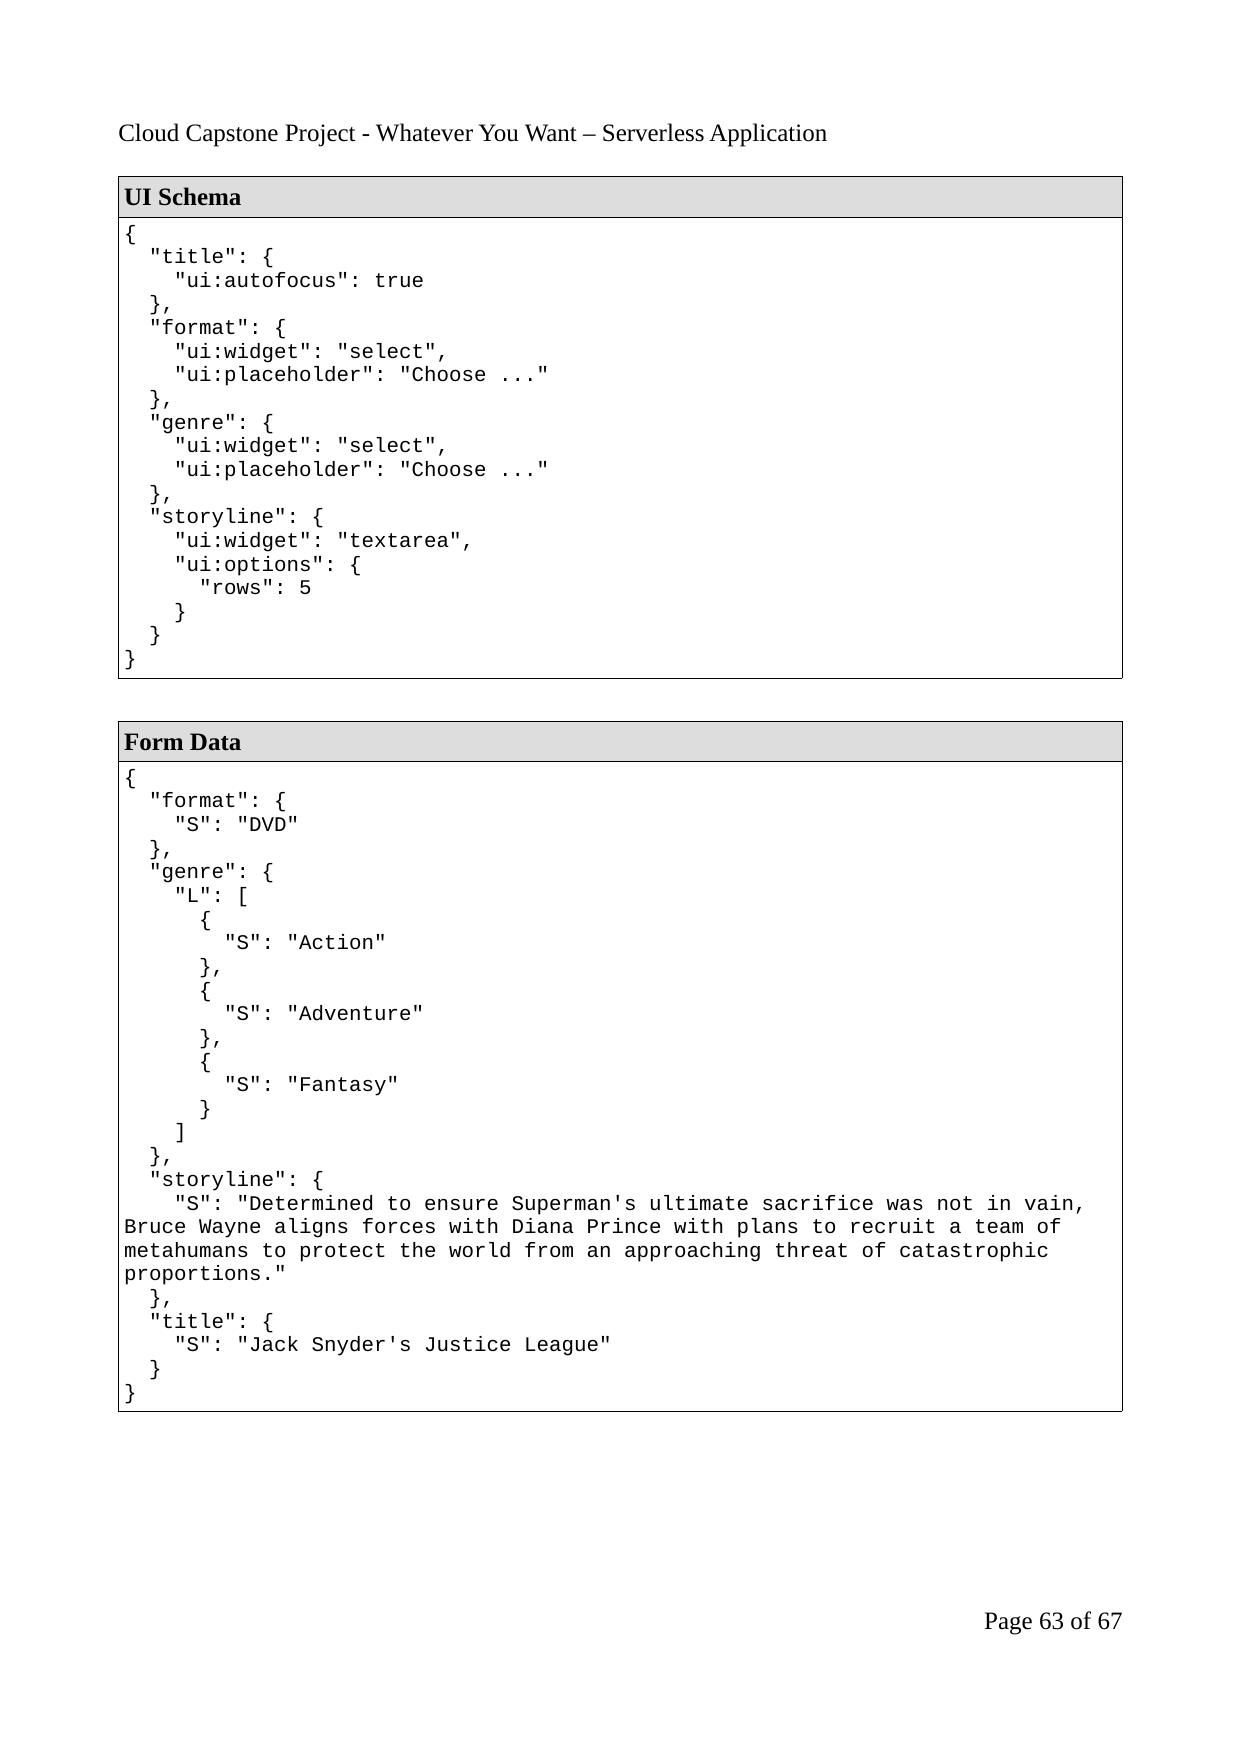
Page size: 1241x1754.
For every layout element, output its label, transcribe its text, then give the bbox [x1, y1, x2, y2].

table_header UI Schema [119, 177, 1122, 217]
table_cell { "title": { "ui:autofocus": true }, "format": { "ui:widget": "select", "ui:placeholder": "Choose ..." }, "genre": { "ui:widget": "select", "ui:placeholder": "Choose ..." }, "storyline": { "ui:widget": "textarea", "ui:options": { "rows": 5 } } } [119, 218, 1122, 677]
table_header Form Data [119, 722, 1122, 761]
table_cell { "format": { "S": "DVD" }, "genre": { "L": [ { "S": "Action" }, { "S": "Adventure" }, { "S": "Fantasy" } ] }, "storyline": { "S": "Determined to ensure Superman's ultimate sacrifice was not in vain, Bruce Wayne aligns forces with Diana Prince with plans to recruit a team of metahumans to protect the world from an approaching threat of catastrophic proportions." }, "title": { "S": "Jack Snyder's Justice League" } } [119, 762, 1122, 1411]
